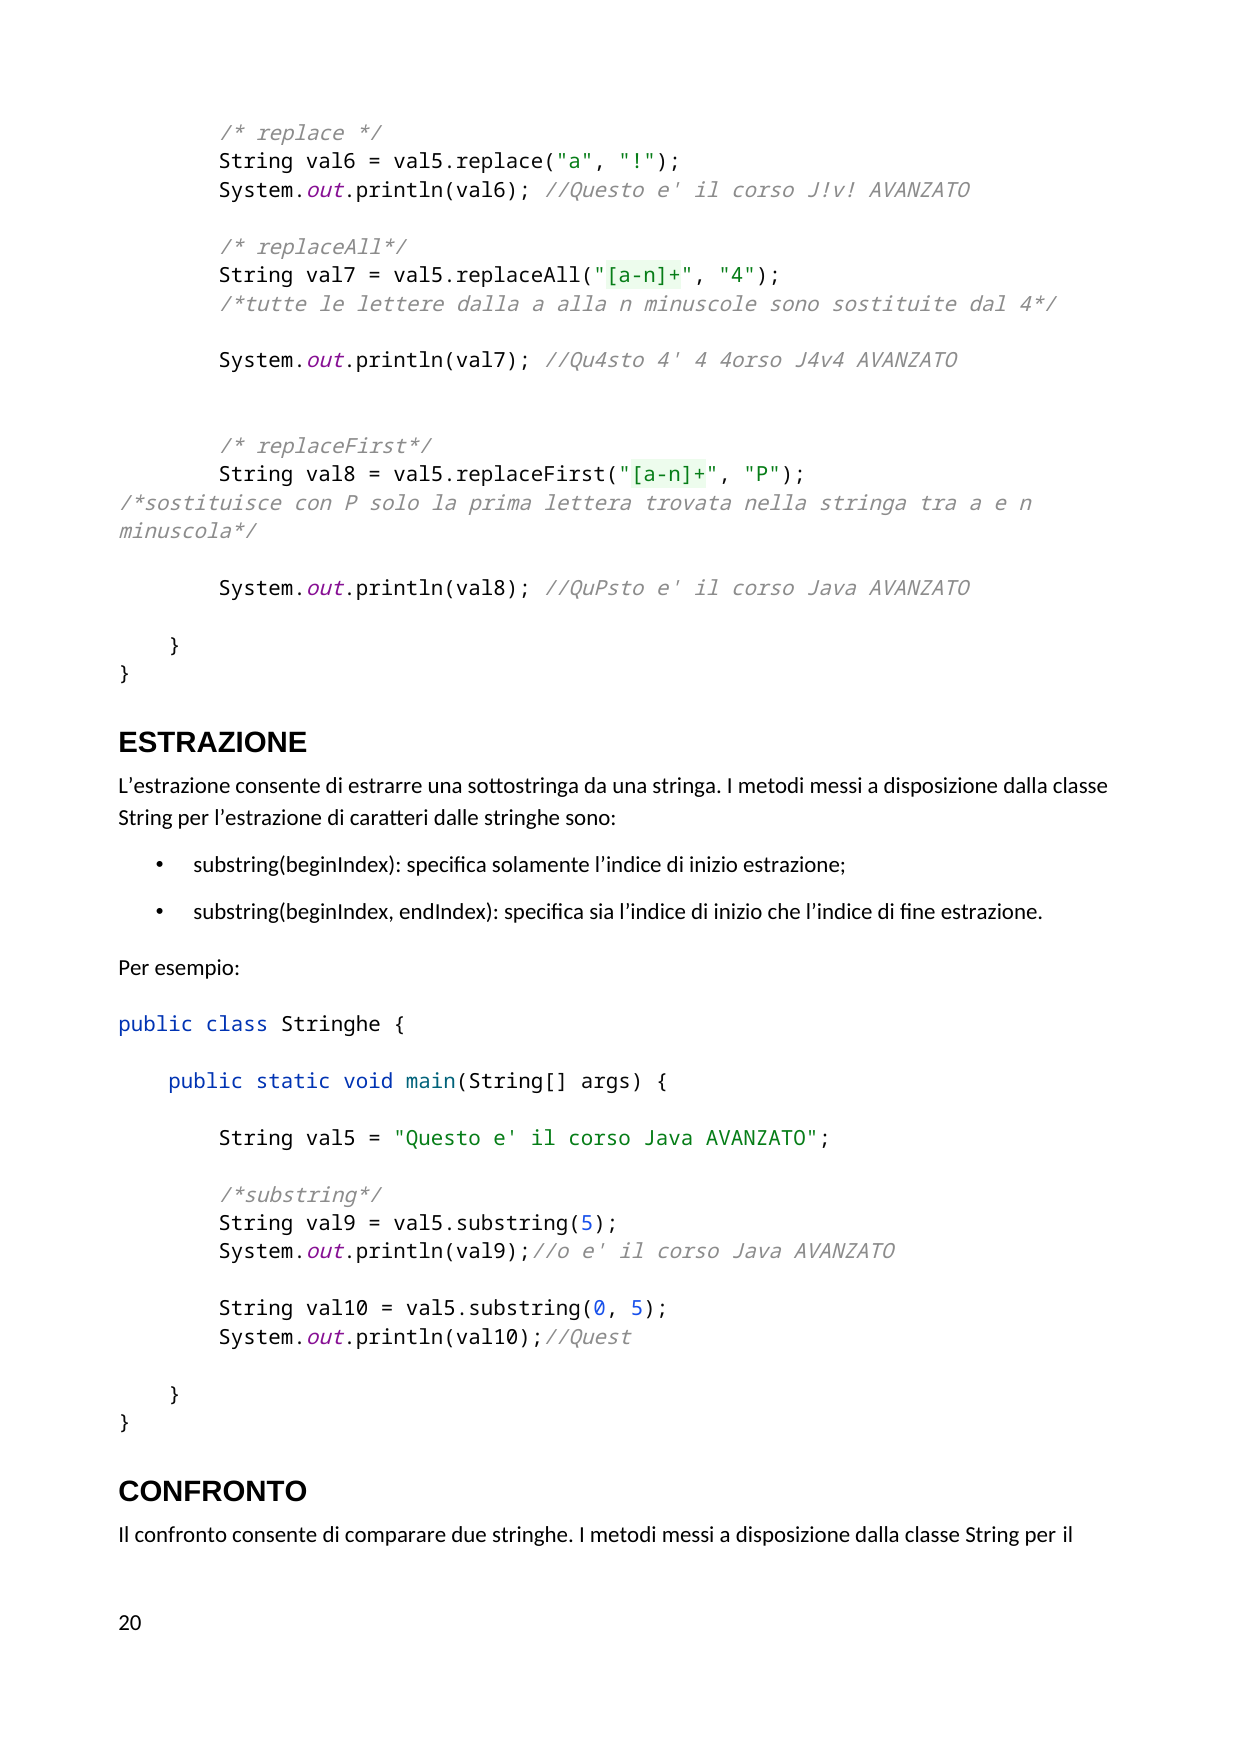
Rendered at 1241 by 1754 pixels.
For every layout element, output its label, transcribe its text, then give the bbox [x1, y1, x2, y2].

list substring(beginIndex): specifica solamente l’indice di inizio estrazione; [156, 850, 1122, 878]
list substring(beginIndex, endIndex): specifica sia l’indice di inizio che l’indice di fine estrazione. [156, 897, 1122, 925]
text System.out.println(val8); //QuPsto e' il corso Java AVANZATO } } [118, 545, 1122, 687]
text Per esempio: [118, 953, 1122, 981]
text L’estrazione consente di estrarre una sottostringa da una stringa. I metodi messi a disposizione dalla classe String per l’estrazione di caratteri dalle stringhe sono: [118, 771, 1122, 832]
text /*tutte le lettere dalla a alla n minuscole sono sostituite dal 4*/ [118, 289, 1122, 317]
text Il confronto consente di comparare due stringhe. I metodi messi a disposizione dalla classe String per il [118, 1520, 1122, 1548]
text /* replace */ String val6 = val5.replace("a", "!"); System.out.println(val6); //Questo e' il corso J!v! AVANZATO /* replaceAll*/ String val7 = val5.replaceAll("[a-n]+", "4"); [118, 118, 1122, 289]
text /*substring*/ String val9 = val5.substring(5); System.out.println(val9);//o e' il corso Java AVANZATO String val10 = val5.substring(0, 5); System.out.println(val10);//Quest } } [118, 1151, 1122, 1436]
subtitle CONFRONTO [118, 1474, 1122, 1508]
text public class Stringhe { public static void main(String[] args) { [118, 1009, 1122, 1094]
text String val5 = "Questo e' il corso Java AVANZATO"; [118, 1094, 1122, 1151]
text System.out.println(val7); //Qu4sto 4' 4 4orso J4v4 AVANZATO [118, 317, 1122, 374]
subtitle ESTRAZIONE [118, 725, 1122, 759]
text /* replaceFirst*/ String val8 = val5.replaceFirst("[a-n]+", "P"); [118, 374, 1122, 488]
text /*sostituisce con P solo la prima lettera trovata nella stringa tra a e n minuscola*/ [118, 488, 1122, 545]
